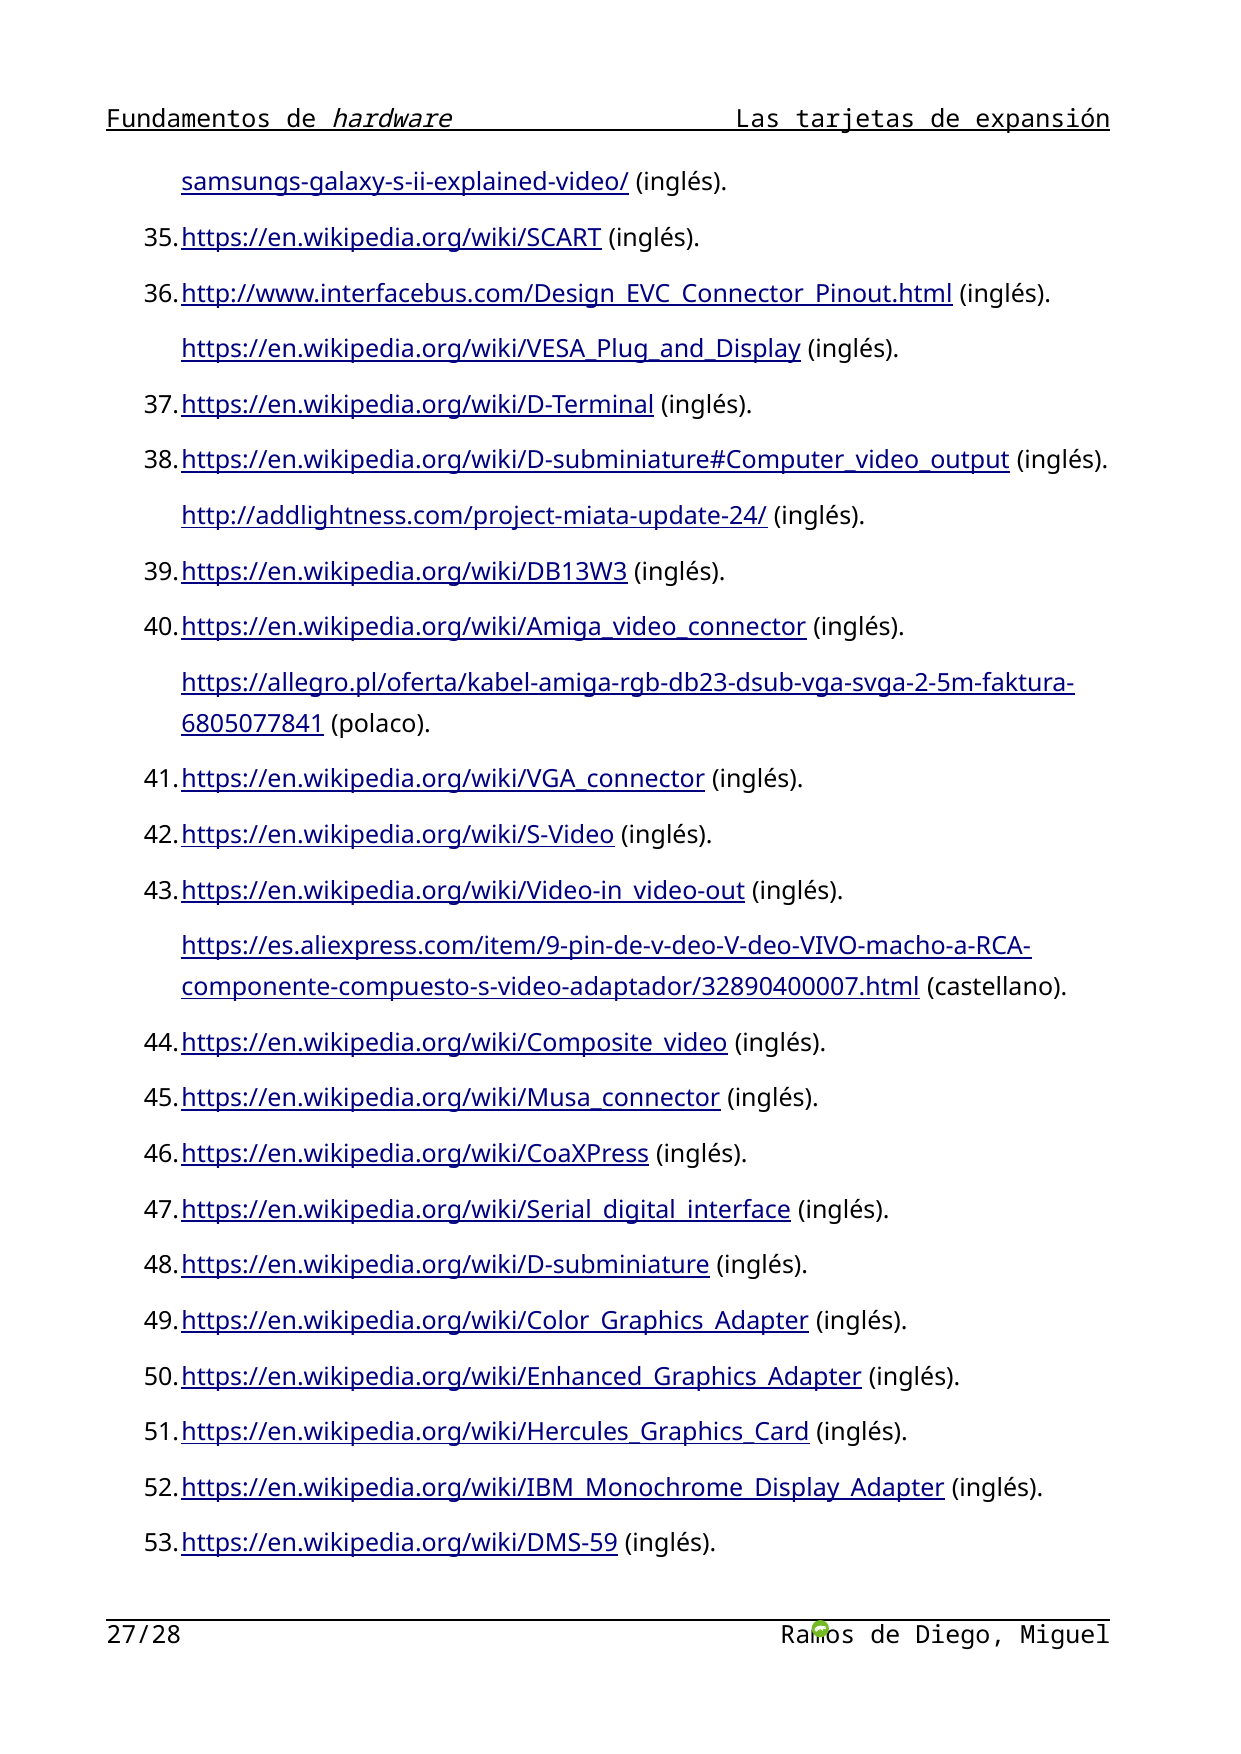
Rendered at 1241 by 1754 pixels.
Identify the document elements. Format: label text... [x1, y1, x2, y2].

list https://en.wikipedia.org/wiki/Composite_video (inglés). [144, 1024, 1134, 1058]
list https://en.wikipedia.org/wiki/Amiga_video_connector (inglés). [144, 609, 1134, 643]
list https://en.wikipedia.org/wiki/D-subminiature (inglés). [144, 1247, 1134, 1281]
list https://allegro.pl/oferta/kabel-amiga-rgb-db23-dsub-vga-svga-2-5m-faktura-6805077841 (polaco). [144, 664, 1134, 739]
list https://en.wikipedia.org/wiki/SCART (inglés). [144, 219, 1134, 254]
list https://en.wikipedia.org/wiki/DB13W3 (inglés). [144, 553, 1134, 587]
list https://en.wikipedia.org/wiki/DMS-59 (inglés). [144, 1525, 1134, 1559]
list http://addlightness.com/project-miata-update-24/ (inglés). [144, 498, 1134, 532]
list https://en.wikipedia.org/wiki/VGA_connector (inglés). [144, 761, 1134, 795]
list https://en.wikipedia.org/wiki/D-Terminal (inglés). [144, 386, 1134, 421]
list https://en.wikipedia.org/wiki/Musa_connector (inglés). [144, 1080, 1134, 1114]
list https://en.wikipedia.org/wiki/Video-in_video-out (inglés). [144, 872, 1134, 906]
list https://en.wikipedia.org/wiki/Hercules_Graphics_Card (inglés). [144, 1414, 1134, 1448]
list https://en.wikipedia.org/wiki/VESA_Plug_and_Display (inglés). [144, 331, 1134, 365]
list samsungs-galaxy-s-ii-explained-video/ (inglés). [144, 164, 1134, 198]
list https://en.wikipedia.org/wiki/S-Video (inglés). [144, 817, 1134, 851]
list https://en.wikipedia.org/wiki/CoaXPress (inglés). [144, 1136, 1134, 1170]
list http://www.interfacebus.com/Design_EVC_Connector_Pinout.html (inglés). [144, 275, 1134, 309]
list https://es.aliexpress.com/item/9-pin-de-v-deo-V-deo-VIVO-macho-a-RCA-componente-compuesto-s-video-adaptador/32890400007.html (castellano). [144, 928, 1134, 1003]
list https://en.wikipedia.org/wiki/Enhanced_Graphics_Adapter (inglés). [144, 1358, 1134, 1392]
list https://en.wikipedia.org/wiki/D-subminiature#Computer_video_output (inglés). [144, 442, 1134, 476]
list https://en.wikipedia.org/wiki/Serial_digital_interface (inglés). [144, 1191, 1134, 1225]
list https://en.wikipedia.org/wiki/IBM_Monochrome_Display_Adapter (inglés). [144, 1469, 1134, 1503]
list https://en.wikipedia.org/wiki/Color_Graphics_Adapter (inglés). [144, 1302, 1134, 1337]
